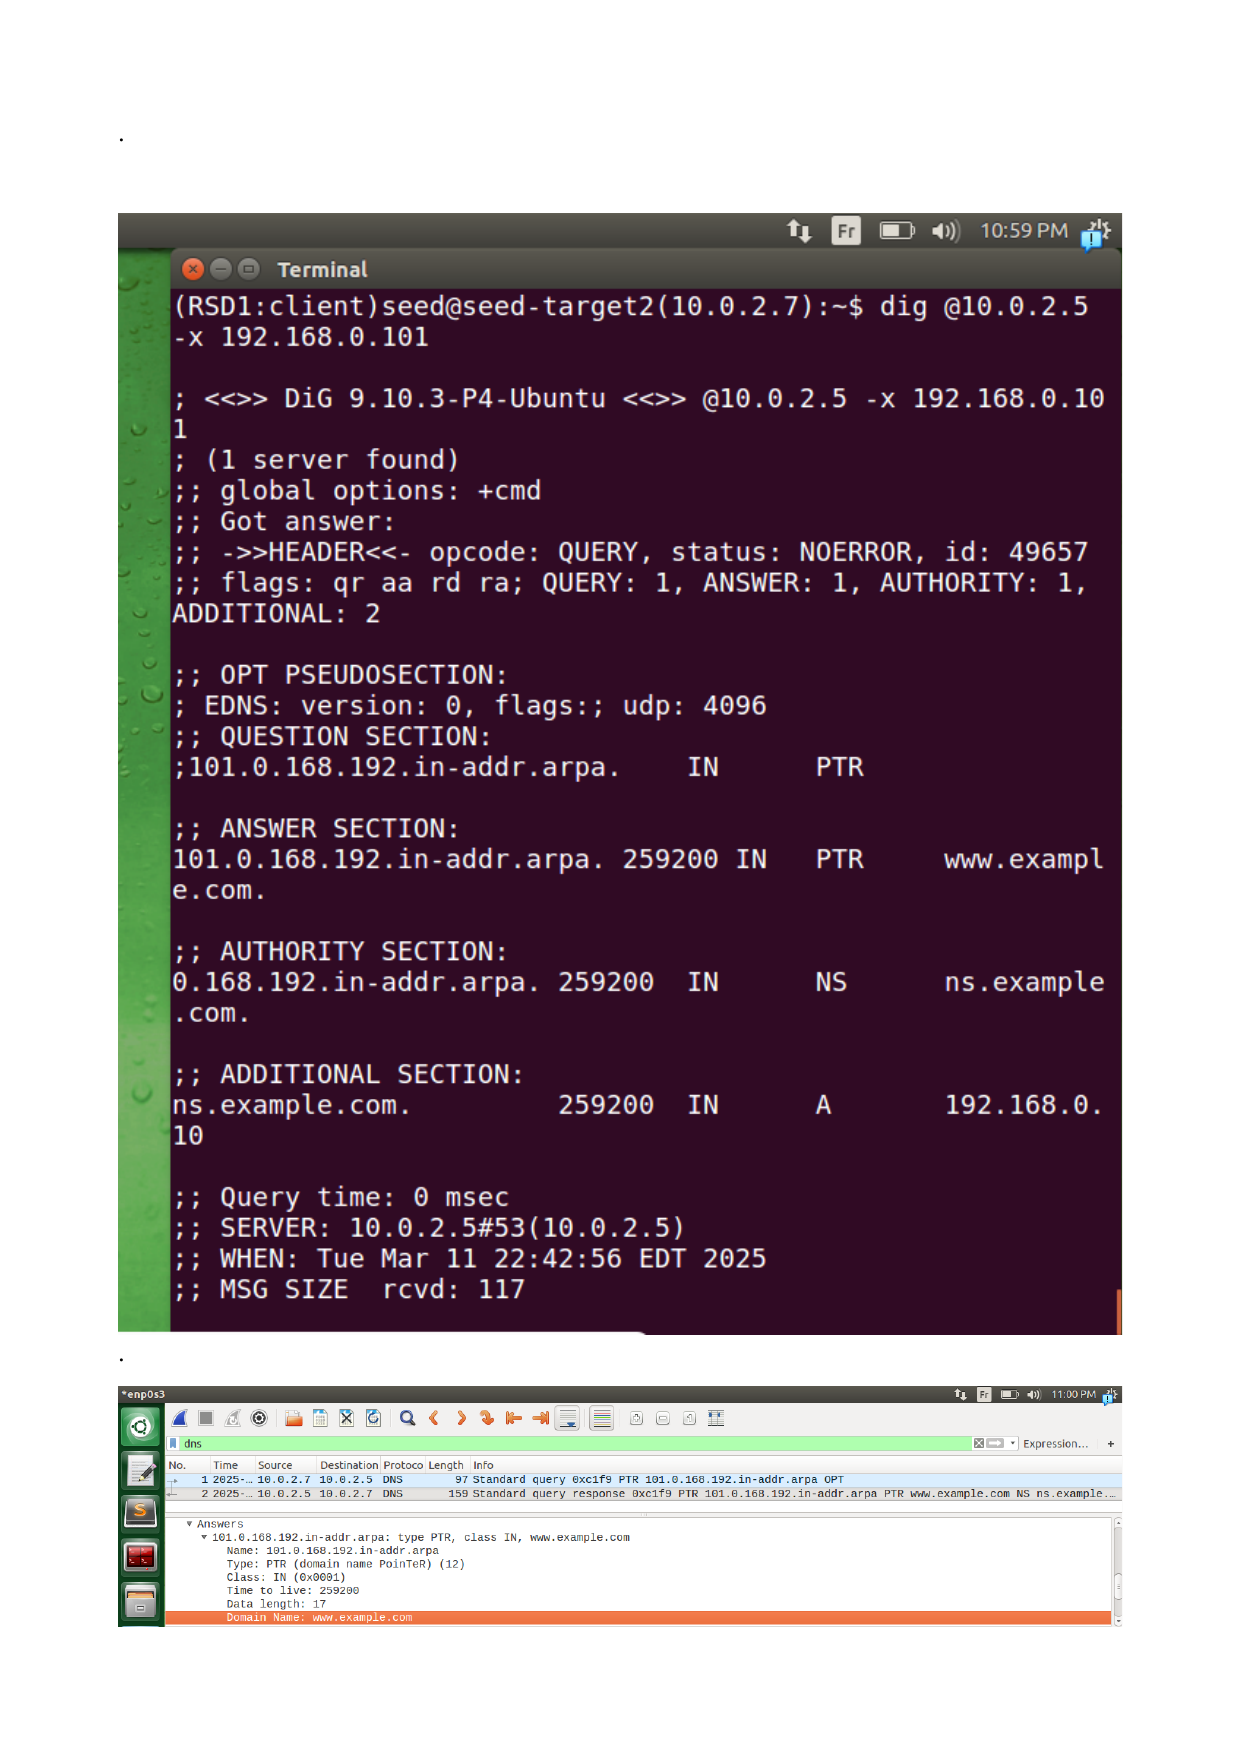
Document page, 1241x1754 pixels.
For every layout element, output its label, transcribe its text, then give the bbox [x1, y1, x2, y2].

text . [118, 1335, 1122, 1367]
picture [118, 1386, 1123, 1627]
text . [118, 118, 1122, 147]
picture [118, 213, 1123, 1335]
